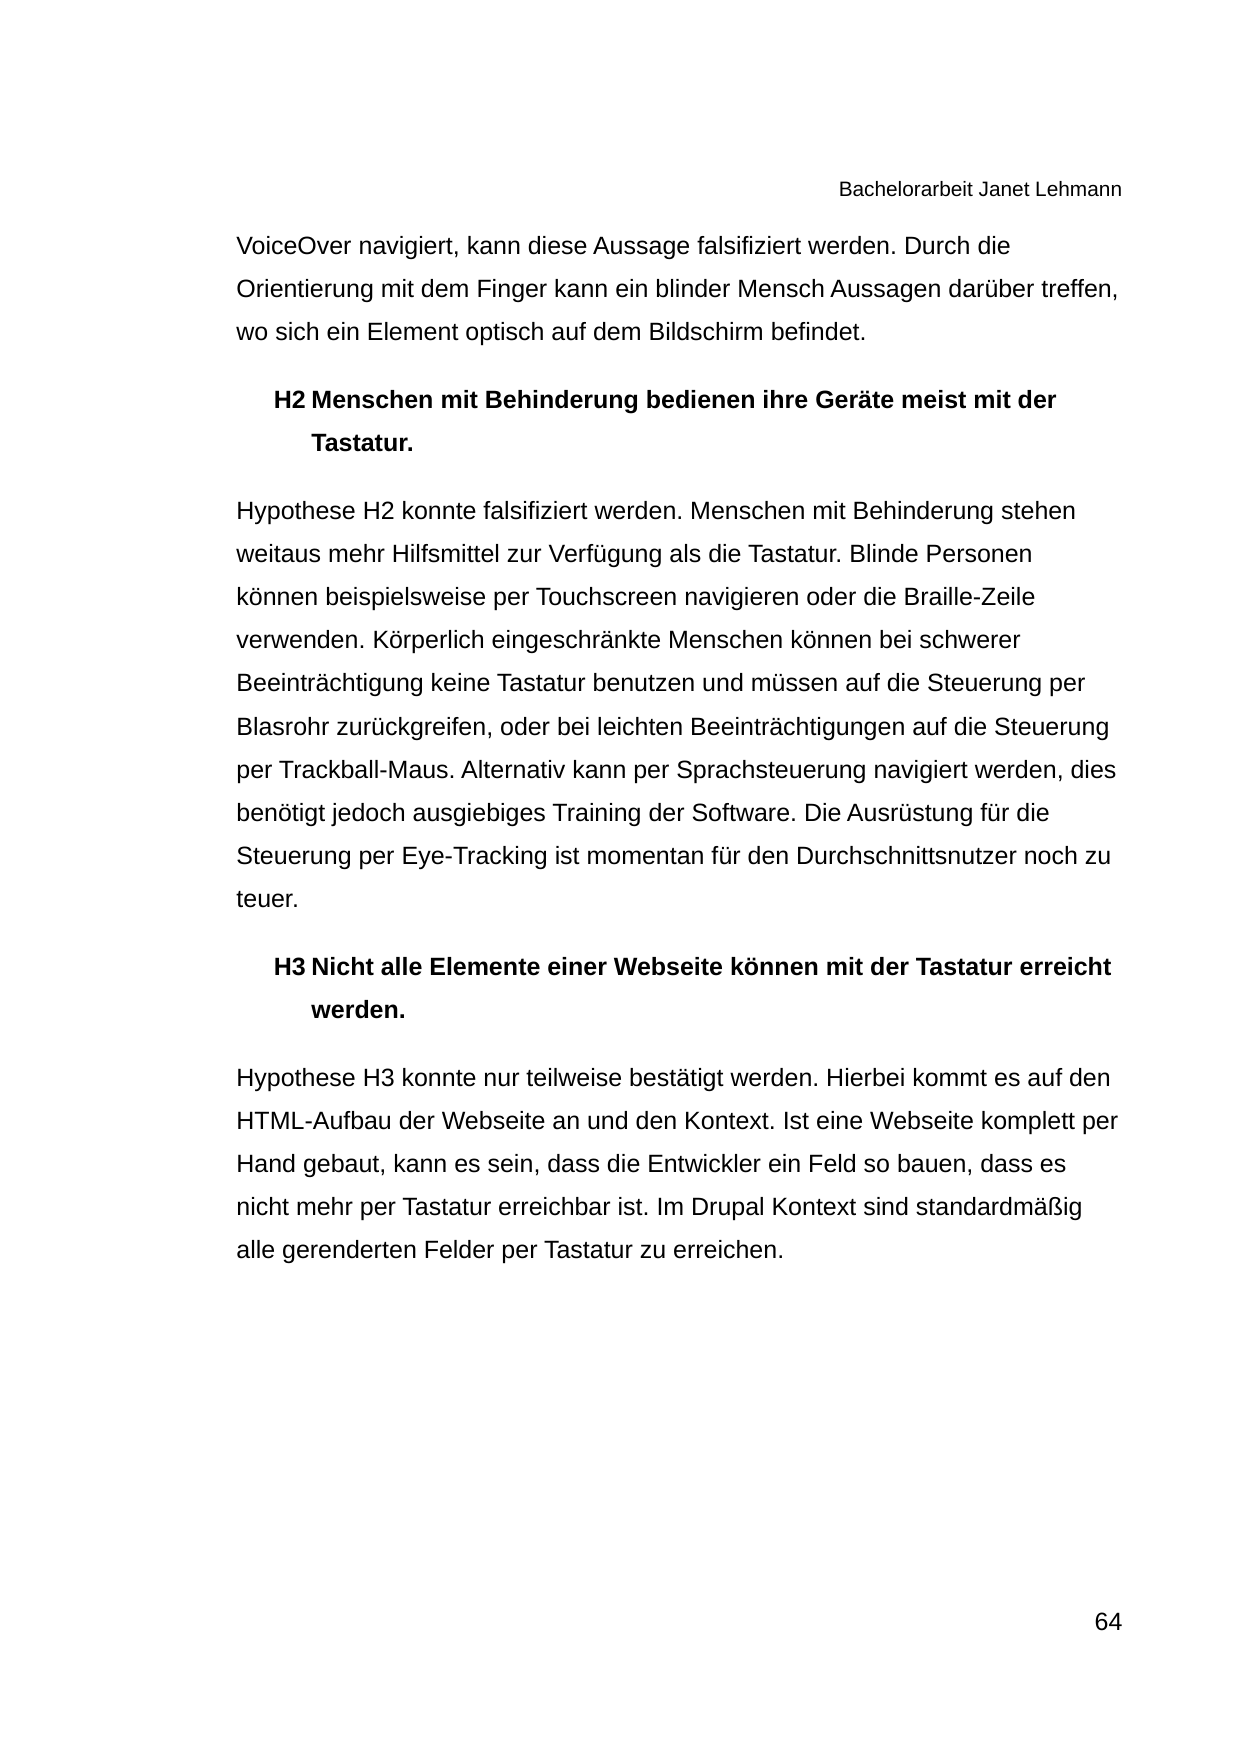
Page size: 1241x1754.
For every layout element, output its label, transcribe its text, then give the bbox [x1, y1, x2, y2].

list Nicht alle Elemente einer Webseite können mit der Tastatur erreicht werden. [274, 952, 1122, 1024]
text Hypothese H2 konnte falsifiziert werden. Menschen mit Behinderung stehen weitaus mehr Hilfsmittel zur Verfügung als die Tastatur. Blinde Personen können beispielsweise per Touchscreen navigieren oder die Braille-Zeile verwenden. Körperlich eingeschränkte Menschen können bei schwerer Beeinträchtigung keine Tastatur benutzen und müssen auf die Steuerung per Blasrohr zurückgreifen, oder bei leichten Beeinträchtigungen auf die Steuerung per Trackball-Maus. Alternativ kann per Sprachsteuerung navigiert werden, dies benötigt jedoch ausgiebiges Training der Software. Die Ausrüstung für die Steuerung per Eye-Tracking ist momentan für den Durchschnittsnutzer noch zu teuer. [236, 496, 1122, 913]
text VoiceOver navigiert, kann diese Aussage falsifiziert werden. Durch die Orientierung mit dem Finger kann ein blinder Mensch Aussagen darüber treffen, wo sich ein Element optisch auf dem Bildschirm befindet. [236, 231, 1122, 346]
text Hypothese H3 konnte nur teilweise bestätigt werden. Hierbei kommt es auf den HTML-Aufbau der Webseite an und den Kontext. Ist eine Webseite komplett per Hand gebaut, kann es sein, dass die Entwickler ein Feld so bauen, dass es nicht mehr per Tastatur erreichbar ist. Im Drupal Kontext sind standardmäßig alle gerenderten Felder per Tastatur zu erreichen. [236, 1063, 1122, 1264]
list Menschen mit Behinderung bedienen ihre Geräte meist mit der Tastatur. [274, 385, 1122, 457]
